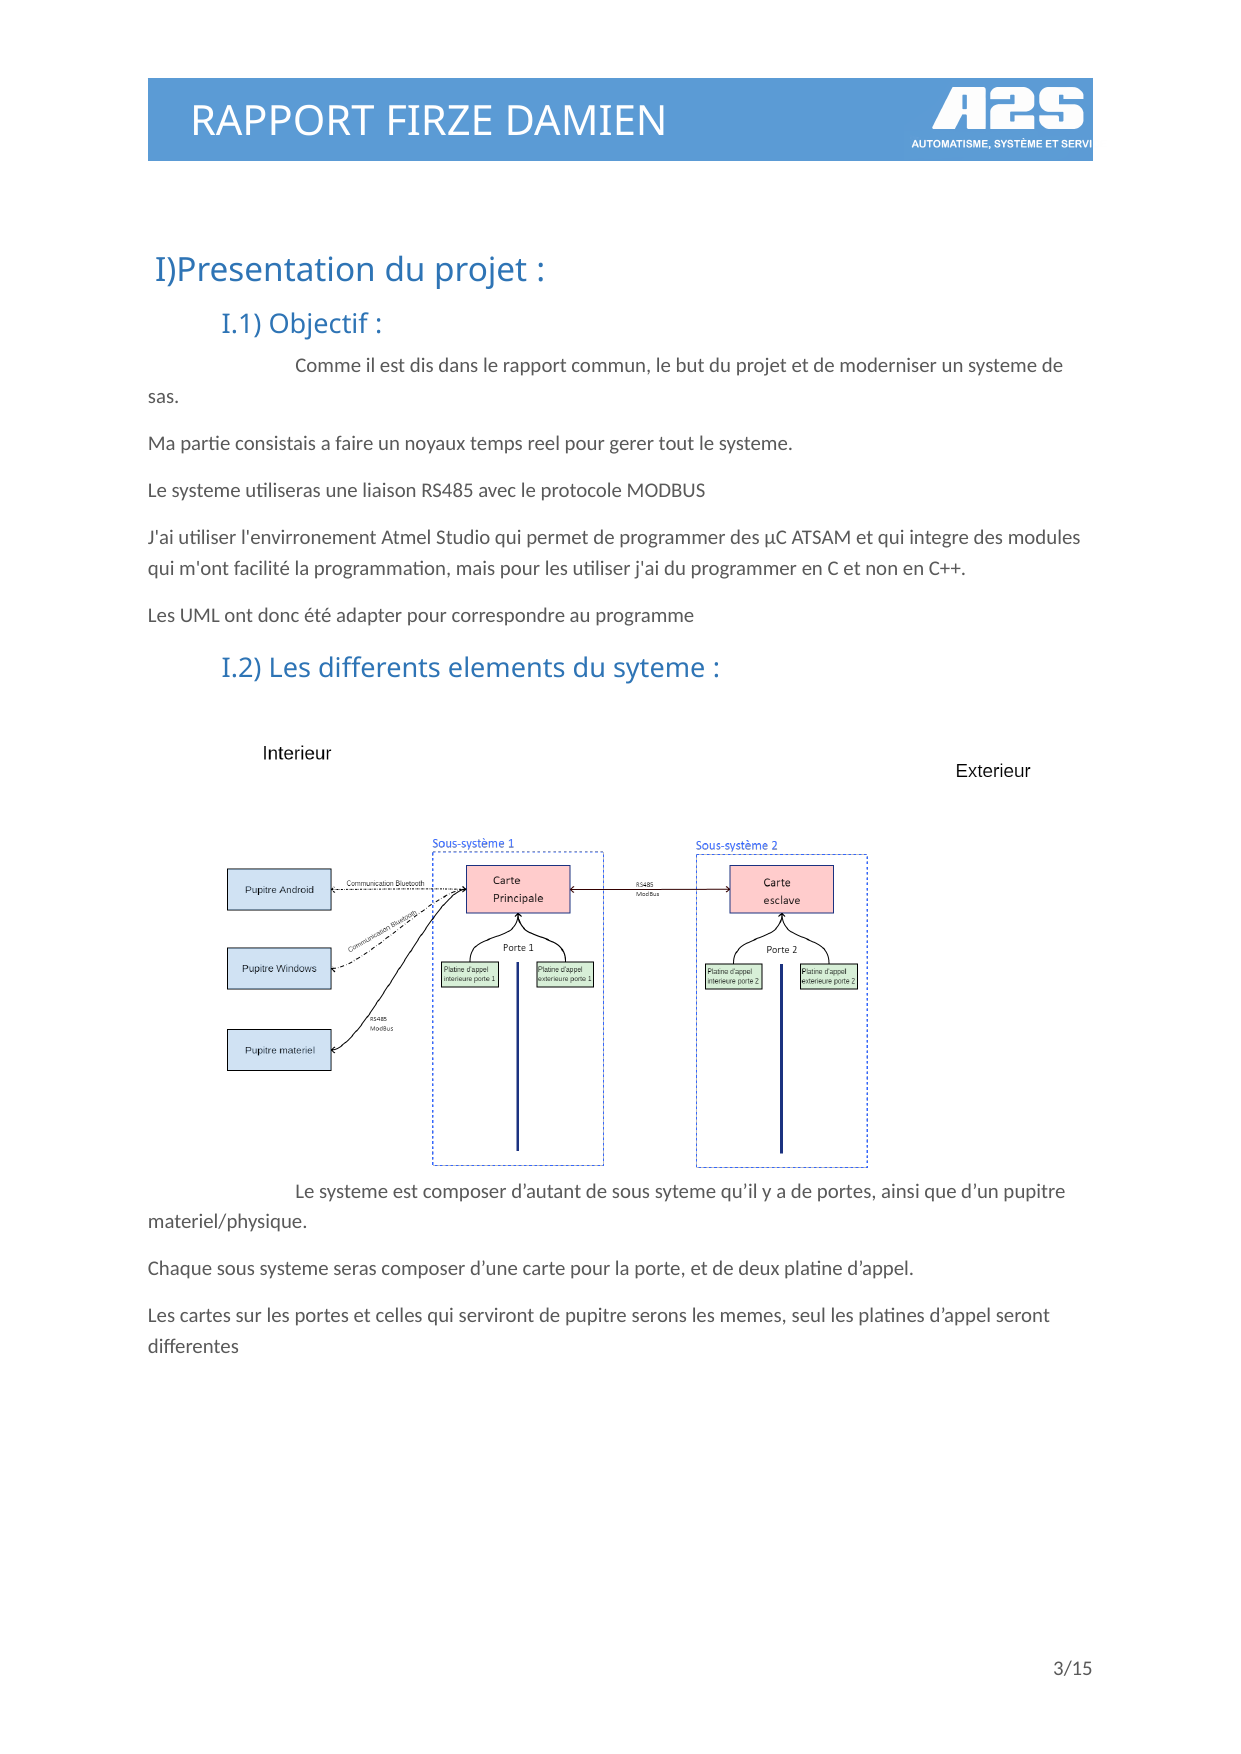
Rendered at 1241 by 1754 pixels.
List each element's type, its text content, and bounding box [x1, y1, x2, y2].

text Les cartes sur les portes et celles qui serviront de pupitre serons les memes, seul les platines d’appel seront differentes [148, 1303, 1093, 1358]
text Comme il est dis dans le rapport commun, le but du projet et de moderniser un systeme de sas. [148, 353, 1093, 408]
picture [128, 715, 1074, 1174]
picture [903, 79, 1092, 160]
text Les UML ont donc été adapter pour correspondre au programme [148, 602, 1093, 627]
text Le systeme est composer d’autant de sous syteme qu’il y a de portes, ainsi que d’un pupitre materiel/physique. [148, 697, 1093, 1234]
picture [903, 55, 1115, 188]
text Le systeme utiliseras une liaison RS485 avec le protocole MODBUS [148, 477, 1093, 503]
subtitle I.2) Les differents elements du syteme : [148, 649, 1093, 686]
subtitle I.1) Objectif : [148, 304, 1093, 341]
text Chaque sous systeme seras composer d’une carte pour la porte, et de deux platine d’appel. [148, 1256, 1093, 1281]
subtitle I)Presentation du projet : [148, 246, 1093, 291]
text Ma partie consistais a faire un noyaux temps reel pour gerer tout le systeme. [148, 430, 1093, 456]
text J'ai utiliser l'envirronement Atmel Studio qui permet de programmer des µC ATSAM et qui integre des modules qui m'ont facilité la programmation, mais pour les utiliser j'ai du programmer en C et non en C++. [148, 524, 1093, 580]
